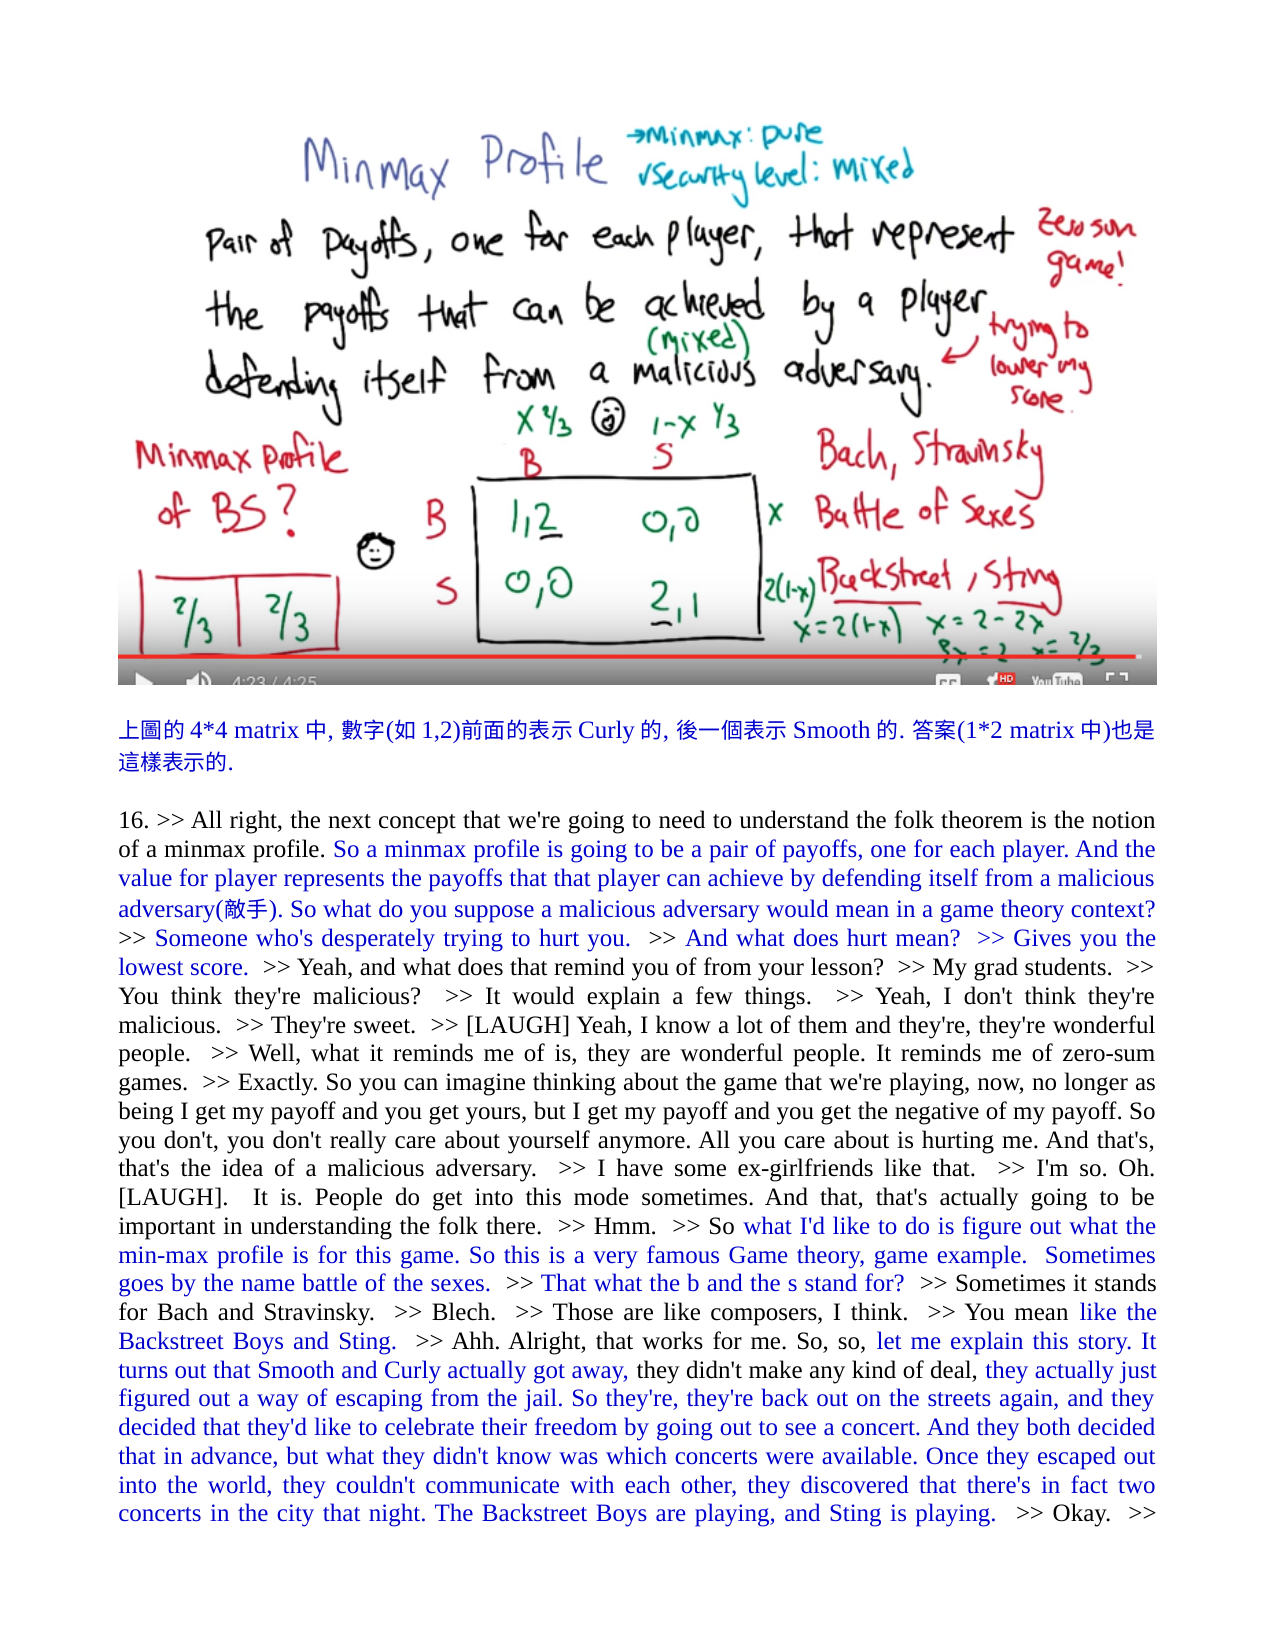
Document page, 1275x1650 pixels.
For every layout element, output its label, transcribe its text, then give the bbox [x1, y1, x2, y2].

picture [118, 118, 1157, 685]
text 16. >> All right, the next concept that we're going to need to understand the folk theorem is the notion of a minmax profile. So a minmax profile is going to be a pair of payoffs, one for each player. And the value for player represents the payoffs that that player can achieve by defending itself from a malicious adversary(敵手). So what do you suppose a malicious adversary would mean in a game theory context? >> Someone who's desperately trying to hurt you. >> And what does hurt mean? >> Gives you the lowest score. >> Yeah, and what does that remind you of from your lesson? >> My grad students. >> You think they're malicious? >> It would explain a few things. >> Yeah, I don't think they're malicious. >> They're sweet. >> [LAUGH] Yeah, I know a lot of them and they're, they're wonderful people. >> Well, what it reminds me of is, they are wonderful people. It reminds me of zero-sum games. >> Exactly. So you can imagine thinking about the game that we're playing, now, no longer as being I get my payoff and you get yours, but I get my payoff and you get the negative of my payoff. So you don't, you don't really care about yourself anymore. All you care about is hurting me. And that's, that's the idea of a malicious adversary. >> I have some ex-girlfriends like that. >> I'm so. Oh. [LAUGH]. It is. People do get into this mode sometimes. And that, that's actually going to be important in understanding the folk there. >> Hmm. >> So what I'd like to do is figure out what the min-max profile is for this game. So this is a very famous Game theory, game example. Sometimes goes by the name battle of the sexes. >> That what the b and the s stand for? >> Sometimes it stands for Bach and Stravinsky. >> Blech. >> Those are like composers, I think. >> You mean like the Backstreet Boys and Sting. >> Ahh. Alright, that works for me. So, so, let me explain this story. It turns out that Smooth and Curly actually got away, they didn't make any kind of deal, they actually just figured out a way of escaping from the jail. So they're, they're back out on the streets again, and they decided that they'd like to celebrate their freedom by going out to see a concert. And they both decided that in advance, but what they didn't know was which concerts were available. Once they escaped out into the world, they couldn't communicate with each other, they discovered that there's in fact two concerts in the city that night. The Backstreet Boys are playing, and Sting is playing. >> Okay. >> [118, 806, 1157, 1527]
text 上圖的4*4 matrix中, 數字(如1,2)前面的表示Curly的, 後一個表示Smooth的. 答案(1*2 matrix中)也是這樣表示的. [118, 713, 1157, 777]
